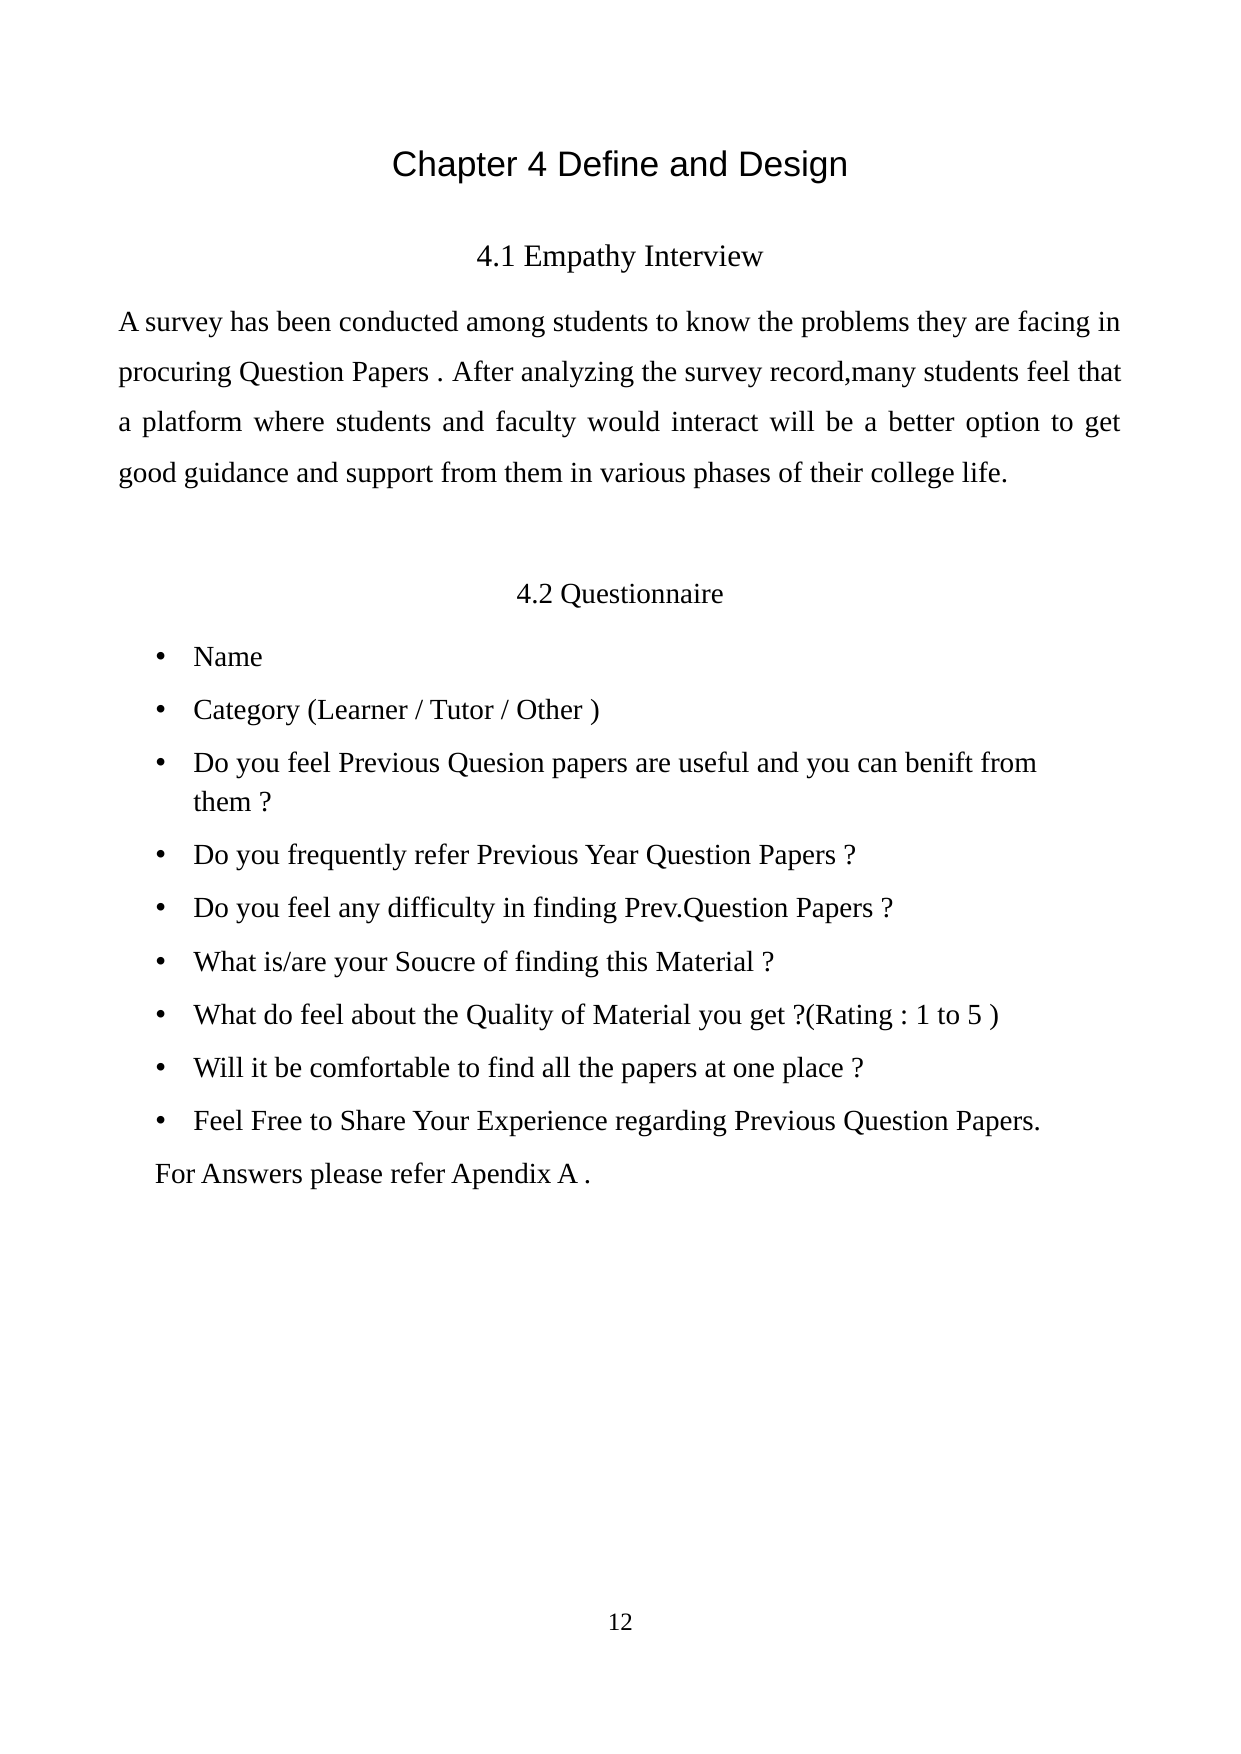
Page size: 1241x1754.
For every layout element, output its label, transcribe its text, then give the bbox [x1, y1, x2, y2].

subtitle 4.2 Questionnaire [118, 576, 1122, 610]
subtitle 4.1 Empathy Interview [118, 237, 1122, 273]
list What do feel about the Quality of Material you get ?(Rating : 1 to 5 )  [156, 997, 1122, 1031]
list Category (Learner / Tutor / Other ) [156, 692, 1122, 726]
list Name [156, 639, 1122, 673]
list Will it be comfortable to find all the papers at one place ?  [156, 1050, 1122, 1084]
list Do you feel Previous Quesion papers are useful and you can benift from them ? [156, 746, 1122, 818]
text A survey has been conducted among students to know the problems they are facing in procuring Question Papers . After analyzing the survey record,many students feel that a platform where students and faculty would interact will be a better option to get good guidance and support from them in various phases of their college life. [118, 304, 1122, 488]
list Do you frequently refer Previous Year Question Papers ?  [156, 837, 1122, 871]
list Feel Free to Share Your Experience regarding Previous Question Papers. [156, 1103, 1122, 1137]
text For Answers please refer Apendix A . [118, 1157, 1122, 1190]
list Do you feel any difficulty in finding Prev.Question Papers ? [156, 891, 1122, 924]
subtitle Chapter 4 Define and Design [118, 143, 1122, 184]
list What is/are your Soucre of finding this Material ?  [156, 944, 1122, 977]
